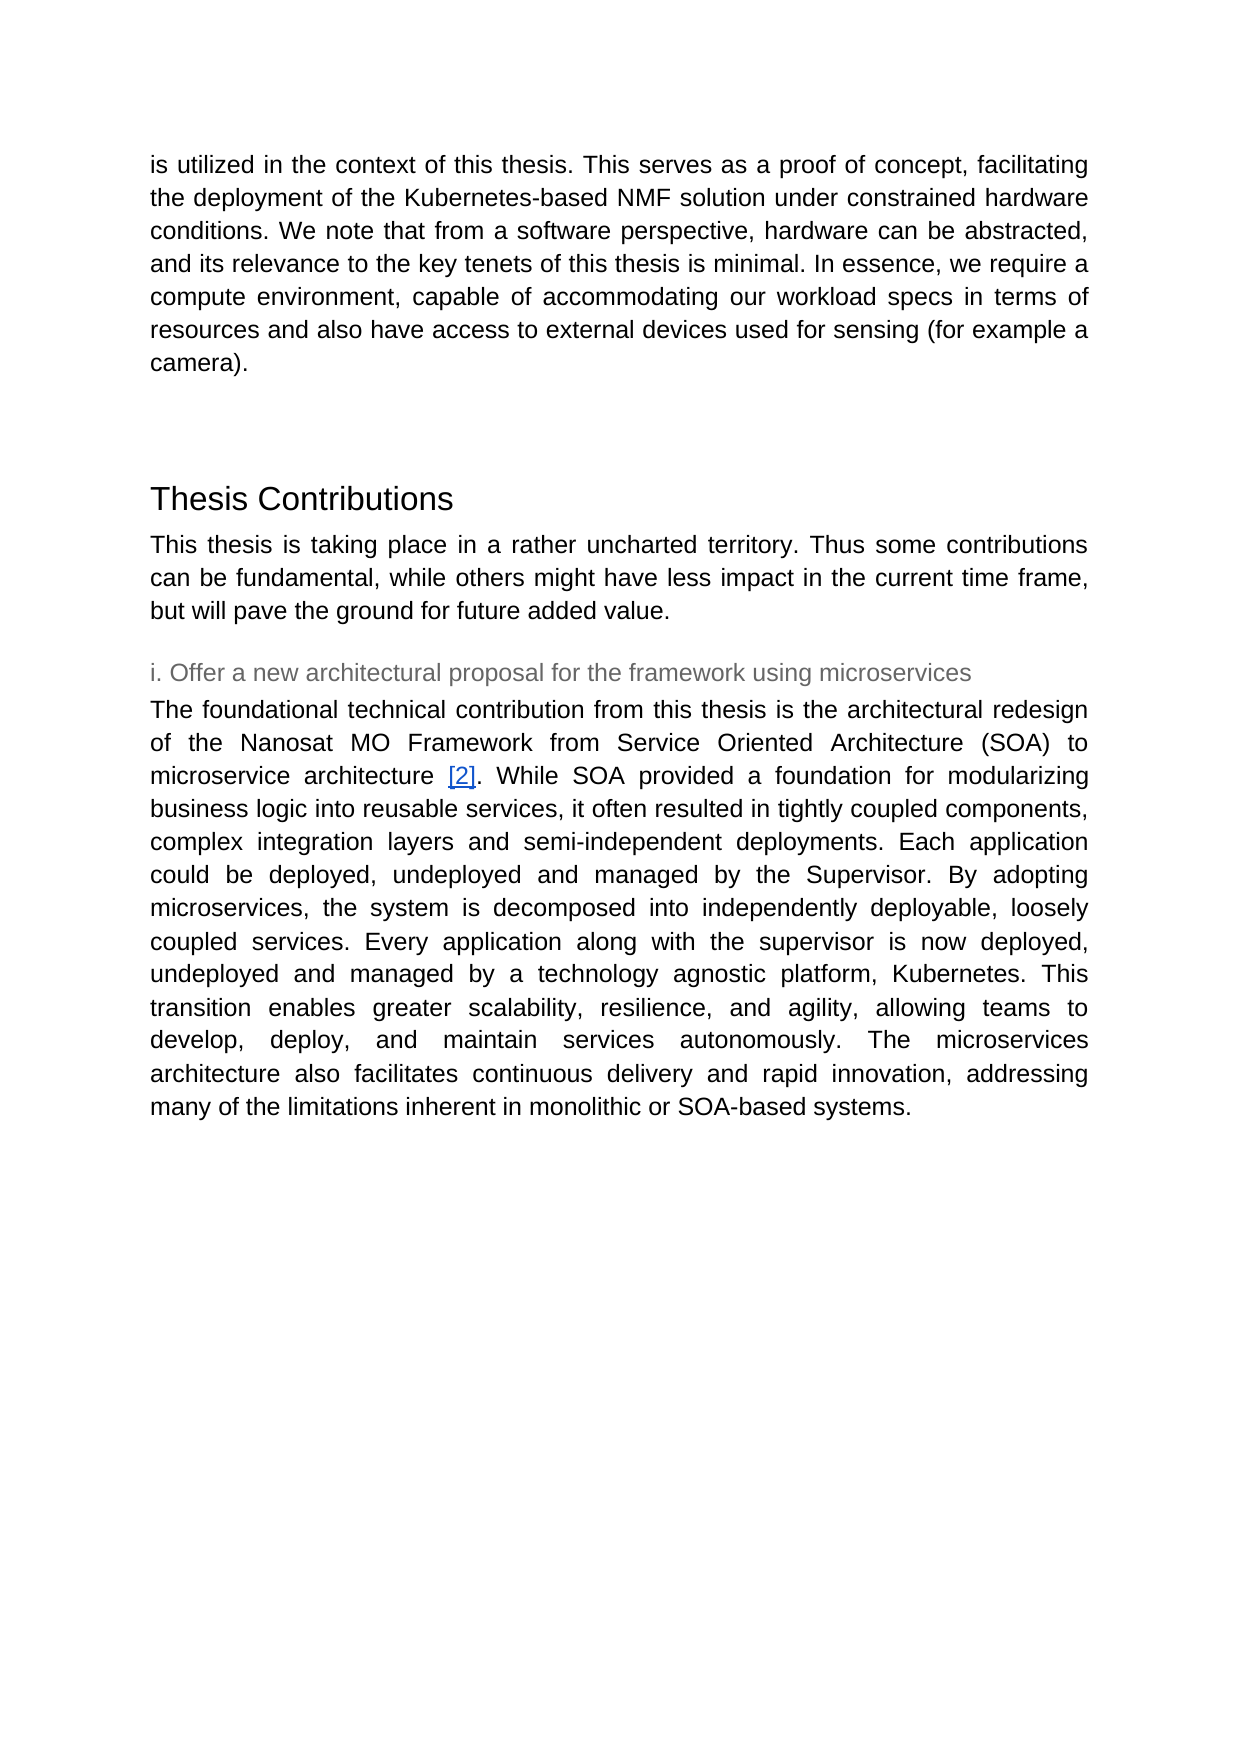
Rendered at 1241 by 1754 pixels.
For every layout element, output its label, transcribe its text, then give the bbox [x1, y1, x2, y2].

text is utilized in the context of this thesis. This serves as a proof of concept, facilitating the deployment of the Kubernetes-based NMF solution under constrained hardware conditions. We note that from a software perspective, hardware can be abstracted, and its relevance to the key tenets of this thesis is minimal. In essence, we require a compute environment, capable of accommodating our workload specs in terms of resources and also have access to external devices used for sensing (for example a camera). [150, 150, 1090, 377]
text The foundational technical contribution from this thesis is the architectural redesign of the Nanosat MO Framework from Service Oriented Architecture (SOA) to microservice architecture [2]. While SOA provided a foundation for modularizing business logic into reusable services, it often resulted in tightly coupled components, complex integration layers and semi-independent deployments. Each application could be deployed, undeployed and managed by the Supervisor. By adopting microservices, the system is decomposed into independently deployable, loosely coupled services. Every application along with the supervisor is now deployed, undeployed and managed by a technology agnostic platform, Kubernetes. This transition enables greater scalability, resilience, and agility, allowing teams to develop, deploy, and maintain services autonomously. The microservices architecture also facilitates continuous delivery and rapid innovation, addressing many of the limitations inherent in monolithic or SOA-based systems. [150, 695, 1090, 1120]
subtitle i. Offer a new architectural proposal for the framework using microservices [150, 658, 1090, 687]
subtitle Thesis Contributions [150, 479, 1090, 517]
text This thesis is taking place in a rather uncharted territory. Thus some contributions can be fundamental, while others might have less impact in the current time frame, but will pave the ground for future added value. [150, 530, 1090, 625]
